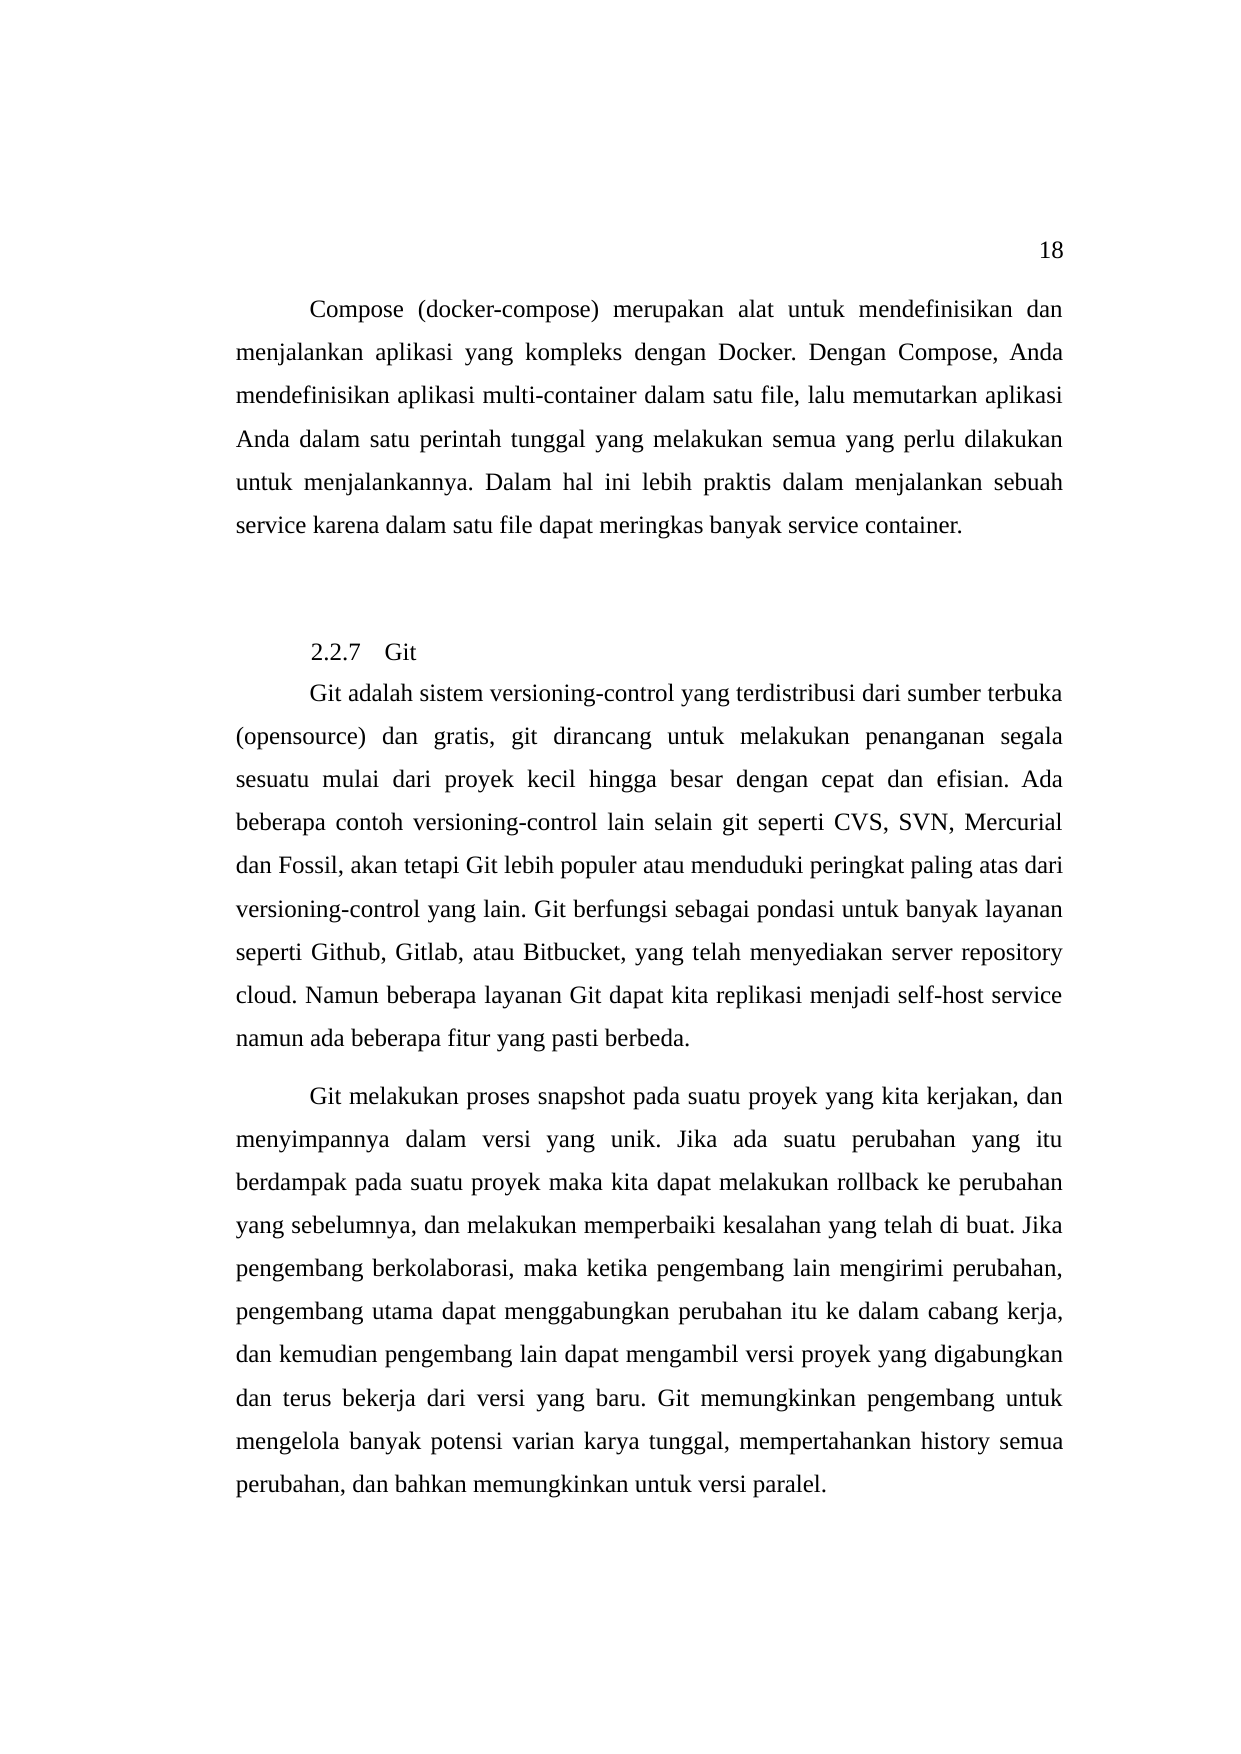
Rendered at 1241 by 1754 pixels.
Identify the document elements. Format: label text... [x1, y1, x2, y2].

text Git melakukan proses snapshot pada suatu proyek yang kita kerjakan, dan menyimpannya dalam versi yang unik. Jika ada suatu perubahan yang itu berdampak pada suatu proyek maka kita dapat melakukan rollback ke perubahan yang sebelumnya, dan melakukan memperbaiki kesalahan yang telah di buat. Jika pengembang berkolaborasi, maka ketika pengembang lain mengirimi perubahan, pengembang utama dapat menggabungkan perubahan itu ke dalam cabang kerja, dan kemudian pengembang lain dapat mengambil versi proyek yang digabungkan dan terus bekerja dari versi yang baru. Git memungkinkan pengembang untuk mengelola banyak potensi varian karya tunggal, mempertahankan history semua perubahan, dan bahkan memungkinkan untuk versi paralel. [236, 1081, 1063, 1498]
text Git adalah sistem versioning-control yang terdistribusi dari sumber terbuka (opensource) dan gratis, git dirancang untuk melakukan penanganan segala sesuatu mulai dari proyek kecil hingga besar dengan cepat dan efisian. Ada beberapa contoh versioning-control lain selain git seperti CVS, SVN, Mercurial dan Fossil, akan tetapi Git lebih populer atau menduduki peringkat paling atas dari versioning-control yang lain. Git berfungsi sebagai pondasi untuk banyak layanan seperti Github, Gitlab, atau Bitbucket, yang telah menyediakan server repository cloud. Namun beberapa layanan Git dapat kita replikasi menjadi self-host service namun ada beberapa fitur yang pasti berbeda. [236, 678, 1063, 1052]
text Compose (docker-compose) merupakan alat untuk mendefinisikan dan menjalankan aplikasi yang kompleks dengan Docker. Dengan Compose, Anda mendefinisikan aplikasi multi-container dalam satu file, lalu memutarkan aplikasi Anda dalam satu perintah tunggal yang melakukan semua yang perlu dilakukan untuk menjalankannya. Dalam hal ini lebih praktis dalam menjalankan sebuah service karena dalam satu file dapat meringkas banyak service container. [236, 294, 1063, 539]
subtitle Git [311, 637, 1063, 666]
